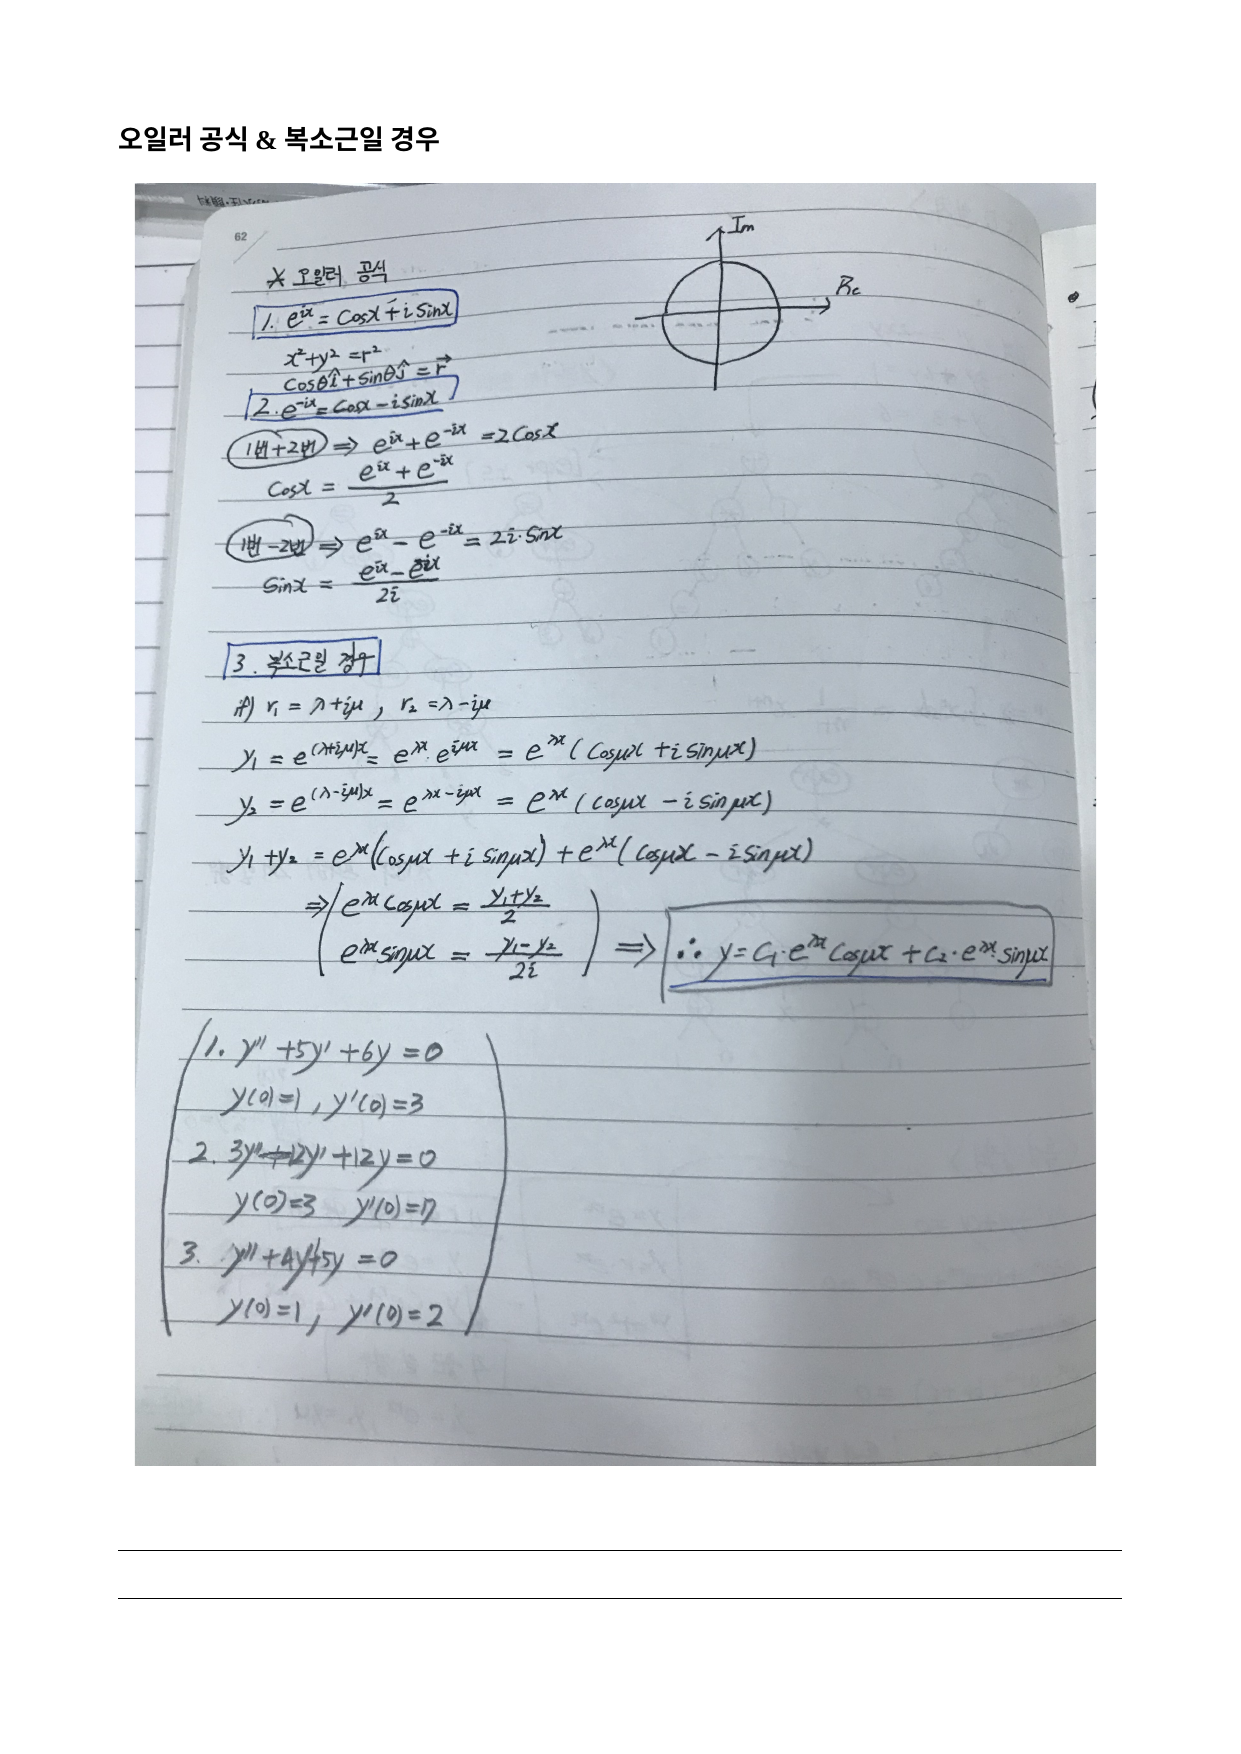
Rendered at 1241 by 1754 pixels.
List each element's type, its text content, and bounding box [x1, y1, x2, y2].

picture [134, 183, 1097, 1466]
text 오일러 공식 & 복소근일 경우 [118, 118, 1122, 157]
